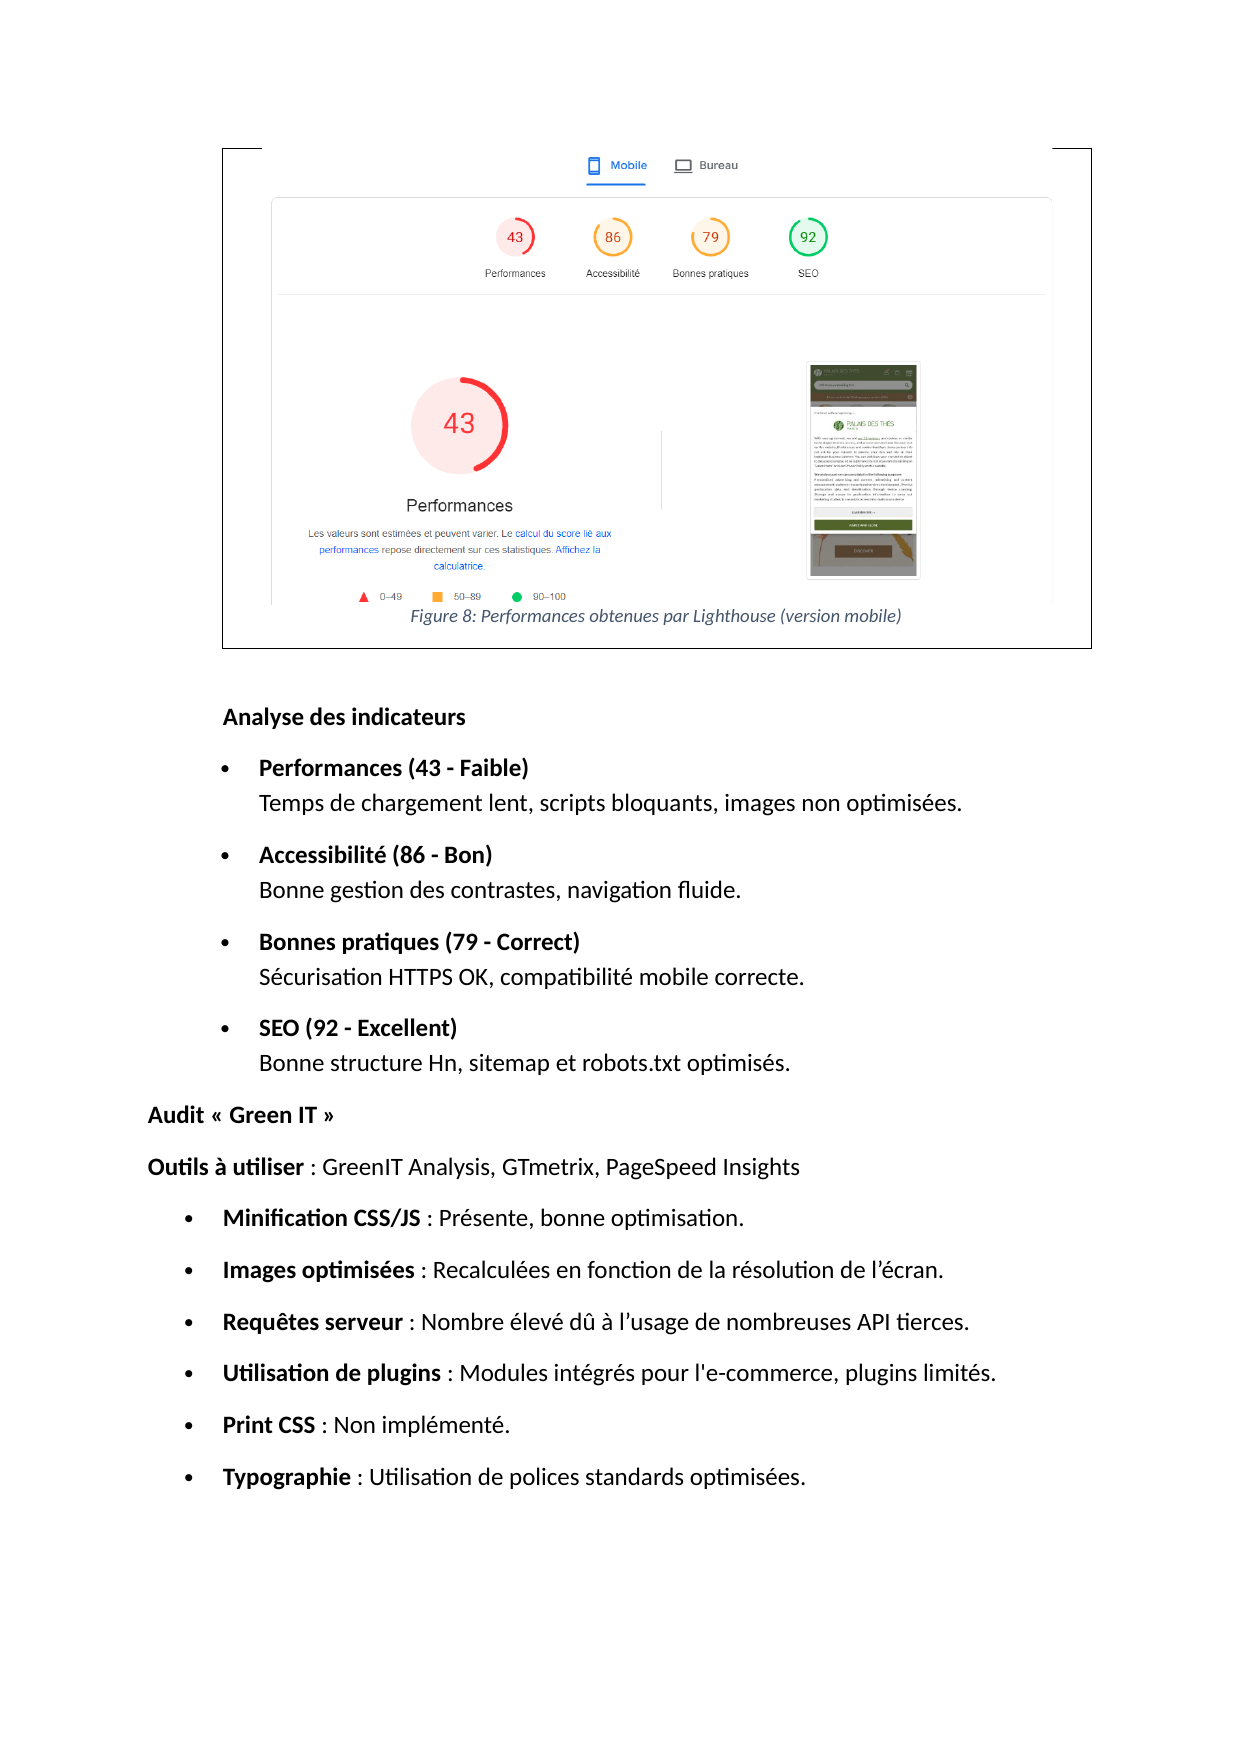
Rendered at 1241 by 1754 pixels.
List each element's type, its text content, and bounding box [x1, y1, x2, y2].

table_header Figure 8: Performances obtenues par Lighthouse (version mobile) [223, 149, 1091, 648]
list Print CSS : Non implémenté. [185, 1409, 1093, 1439]
list Accessibilité (86 - Bon) Bonne gestion des contrastes, navigation fluide. [221, 839, 1093, 904]
list Images optimisées : Recalculées en fonction de la résolution de l’écran. [185, 1254, 1093, 1284]
list Requêtes serveur : Nombre élevé dû à l’usage de nombreuses API tierces. [185, 1306, 1093, 1336]
text Audit « Green IT » [148, 1099, 1093, 1129]
list Minification CSS/JS : Présente, bonne optimisation. [185, 1202, 1093, 1233]
list Typographie : Utilisation de polices standards optimisées. [185, 1461, 1093, 1491]
list Utilisation de plugins : Modules intégrés pour l'e-commerce, plugins limités. [185, 1357, 1093, 1388]
list Bonnes pratiques (79 - Correct) Sécurisation HTTPS OK, compatibilité mobile correcte. [221, 926, 1093, 991]
list Performances (43 - Faible) Temps de chargement lent, scripts bloquants, images non optimisées. [221, 752, 1093, 818]
text Outils à utiliser : GreenIT Analysis, GTmetrix, PageSpeed Insights [148, 1151, 1093, 1181]
text Analyse des indicateurs [223, 701, 1093, 731]
list SEO (92 - Excellent) Bonne structure Hn, sitemap et robots.txt optimisés. [221, 1012, 1093, 1078]
